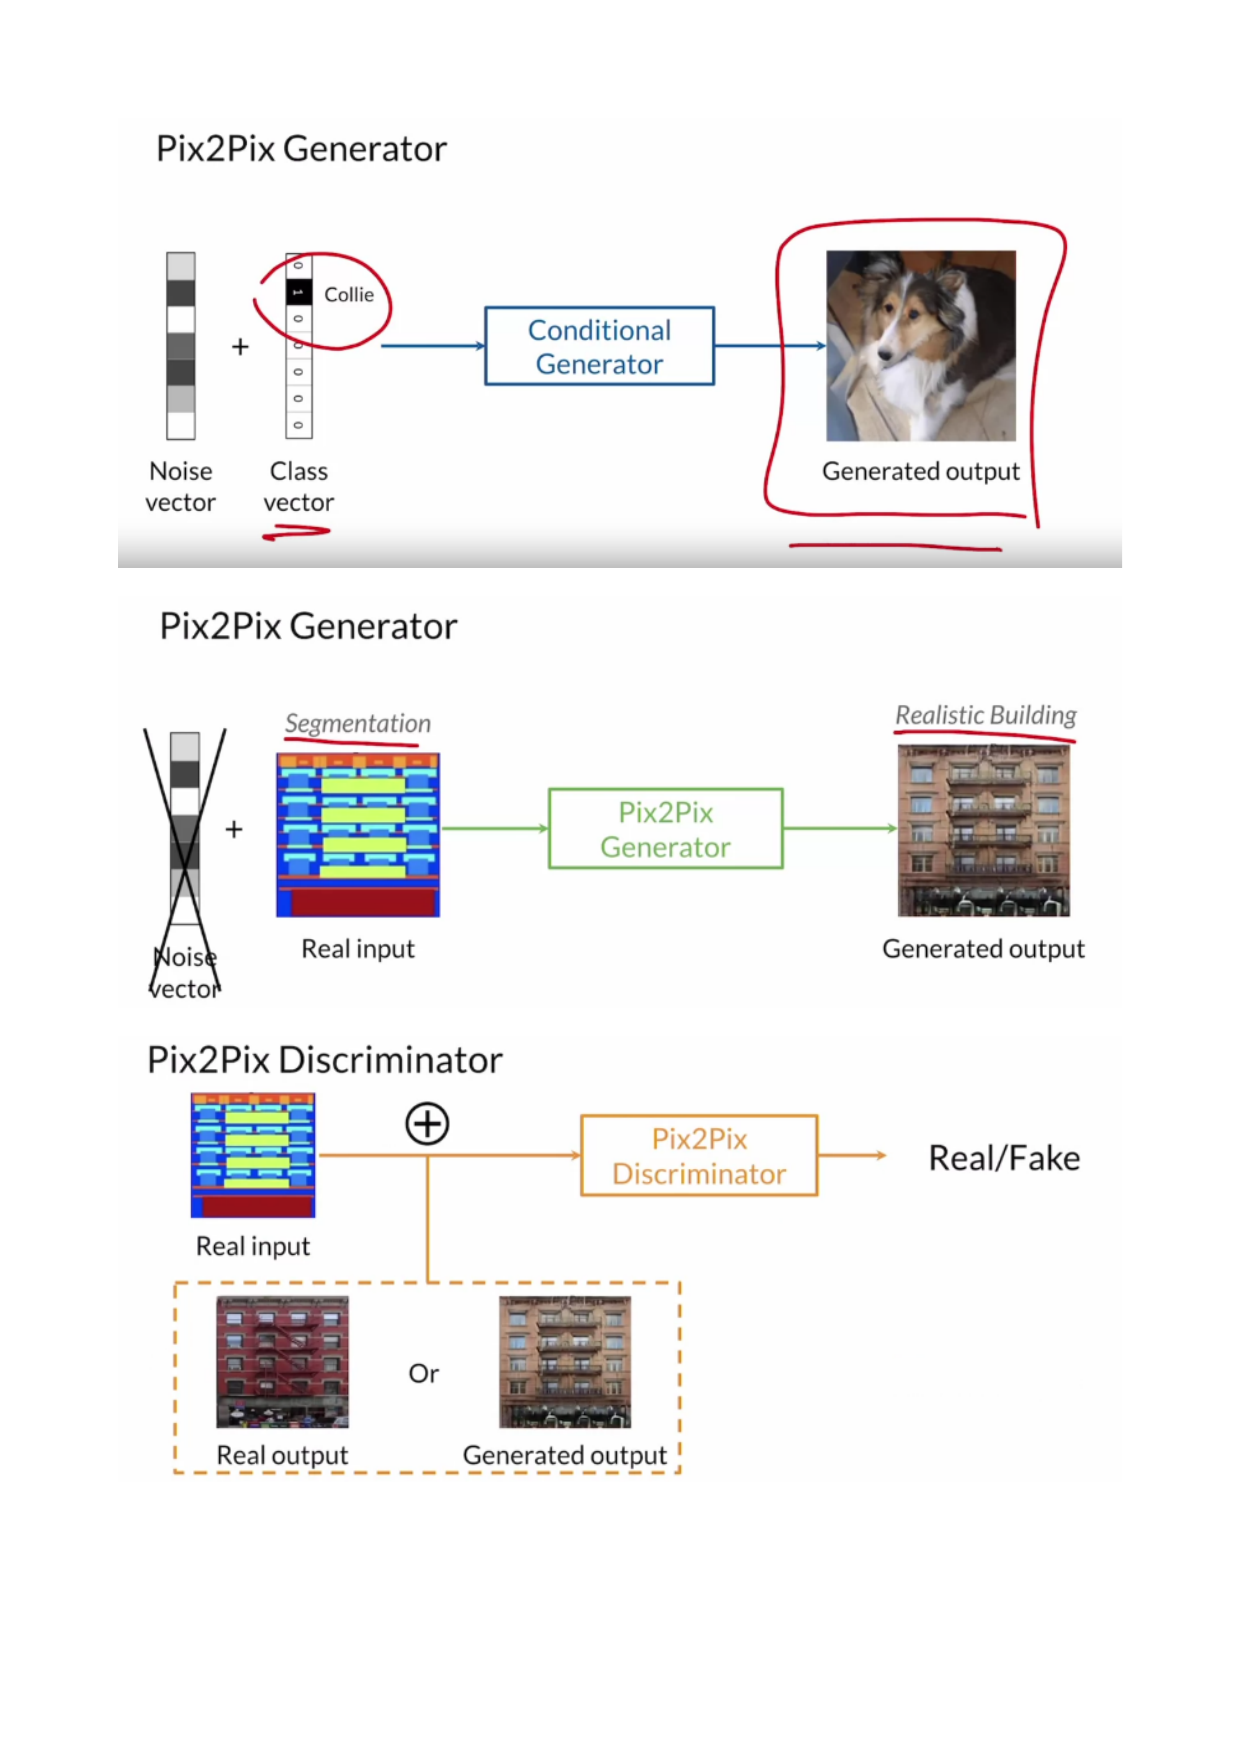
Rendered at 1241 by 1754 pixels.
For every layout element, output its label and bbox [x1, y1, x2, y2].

picture [118, 596, 1123, 1008]
picture [118, 118, 1123, 568]
picture [118, 1036, 1123, 1482]
